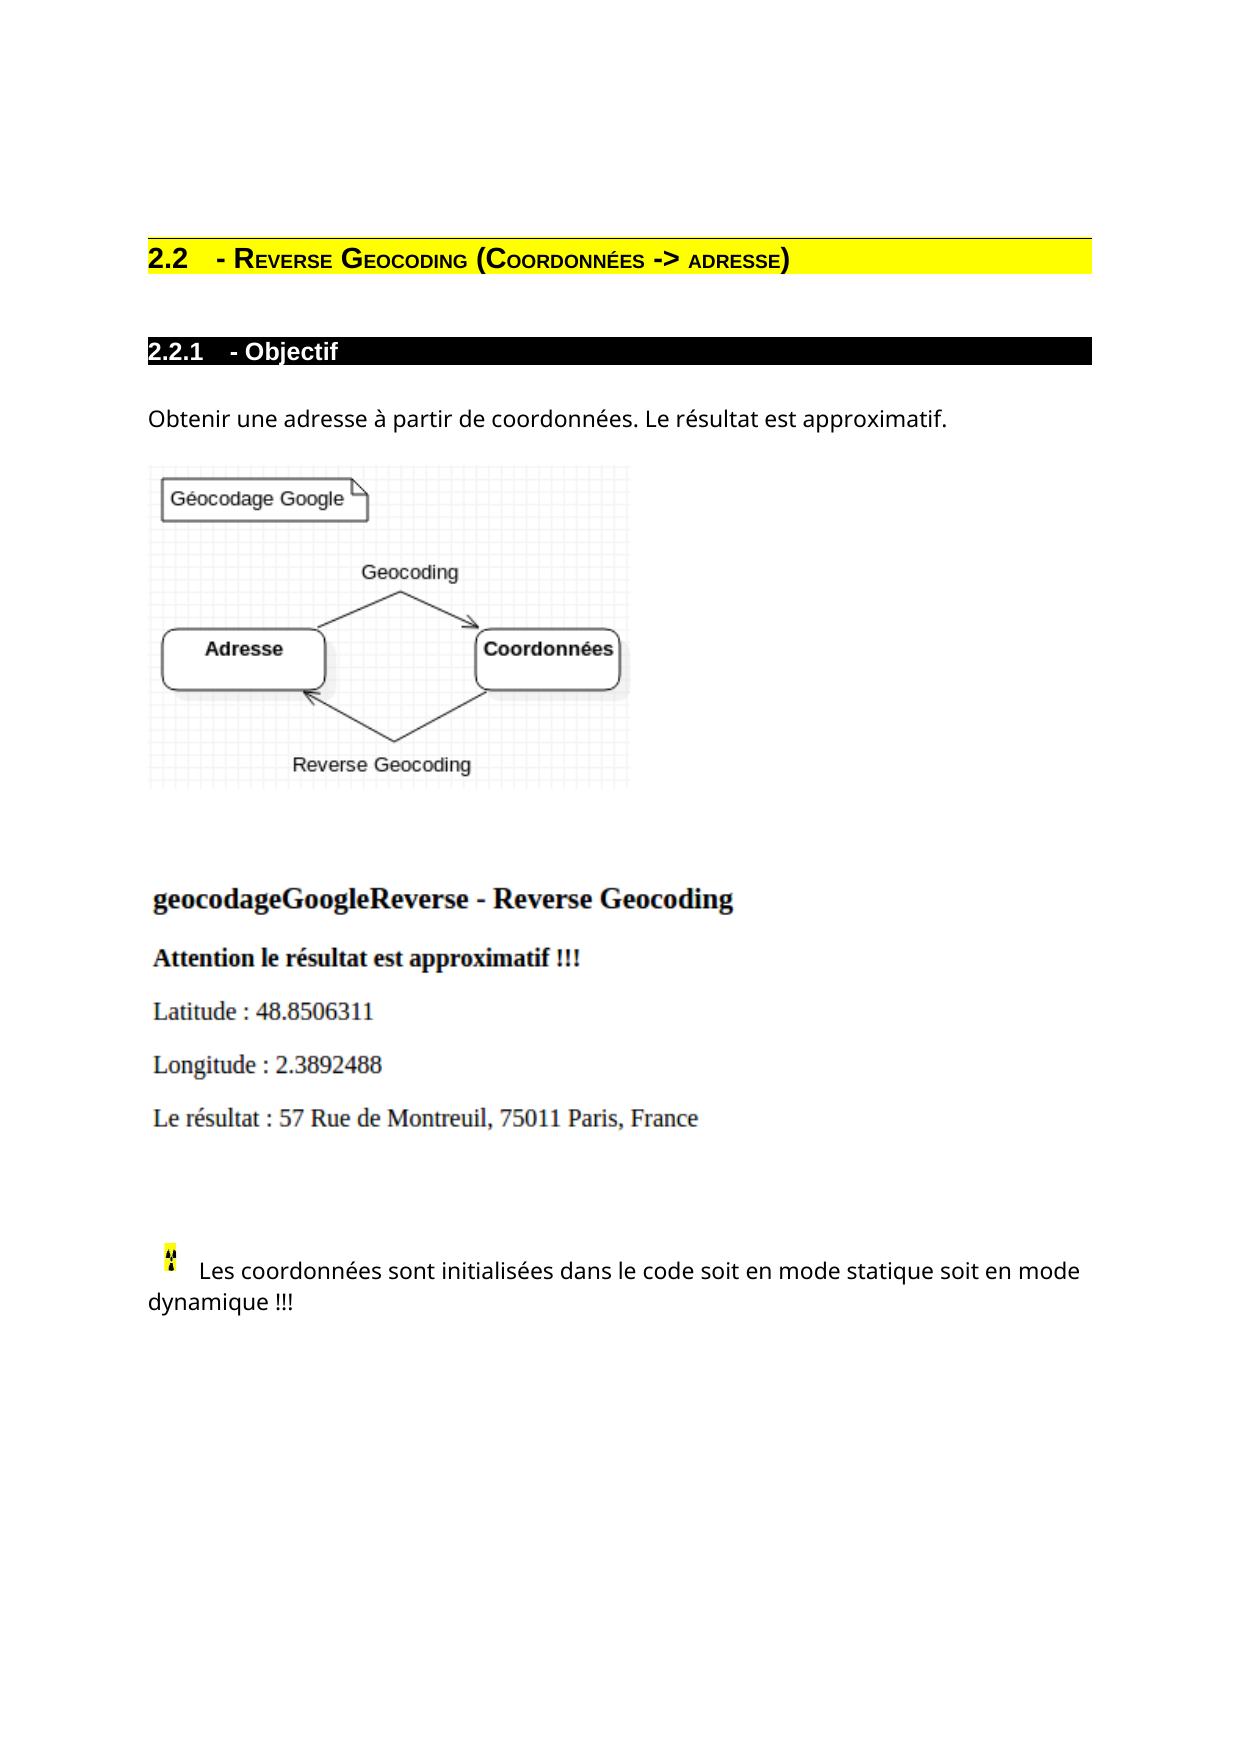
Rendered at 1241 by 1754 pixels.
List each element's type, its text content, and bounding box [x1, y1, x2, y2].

subtitle - Objectif [148, 337, 1092, 365]
subtitle - Reverse Geocoding (Coordonnées -> adresse) [148, 239, 1092, 274]
text Obtenir une adresse à partir de coordonnées. Le résultat est approximatif. [148, 403, 1092, 434]
text Les coordonnées sont initialisées dans le code soit en mode statique soit en mode dynamique !!! [148, 1234, 1092, 1317]
picture [147, 882, 747, 1141]
picture [147, 465, 631, 789]
